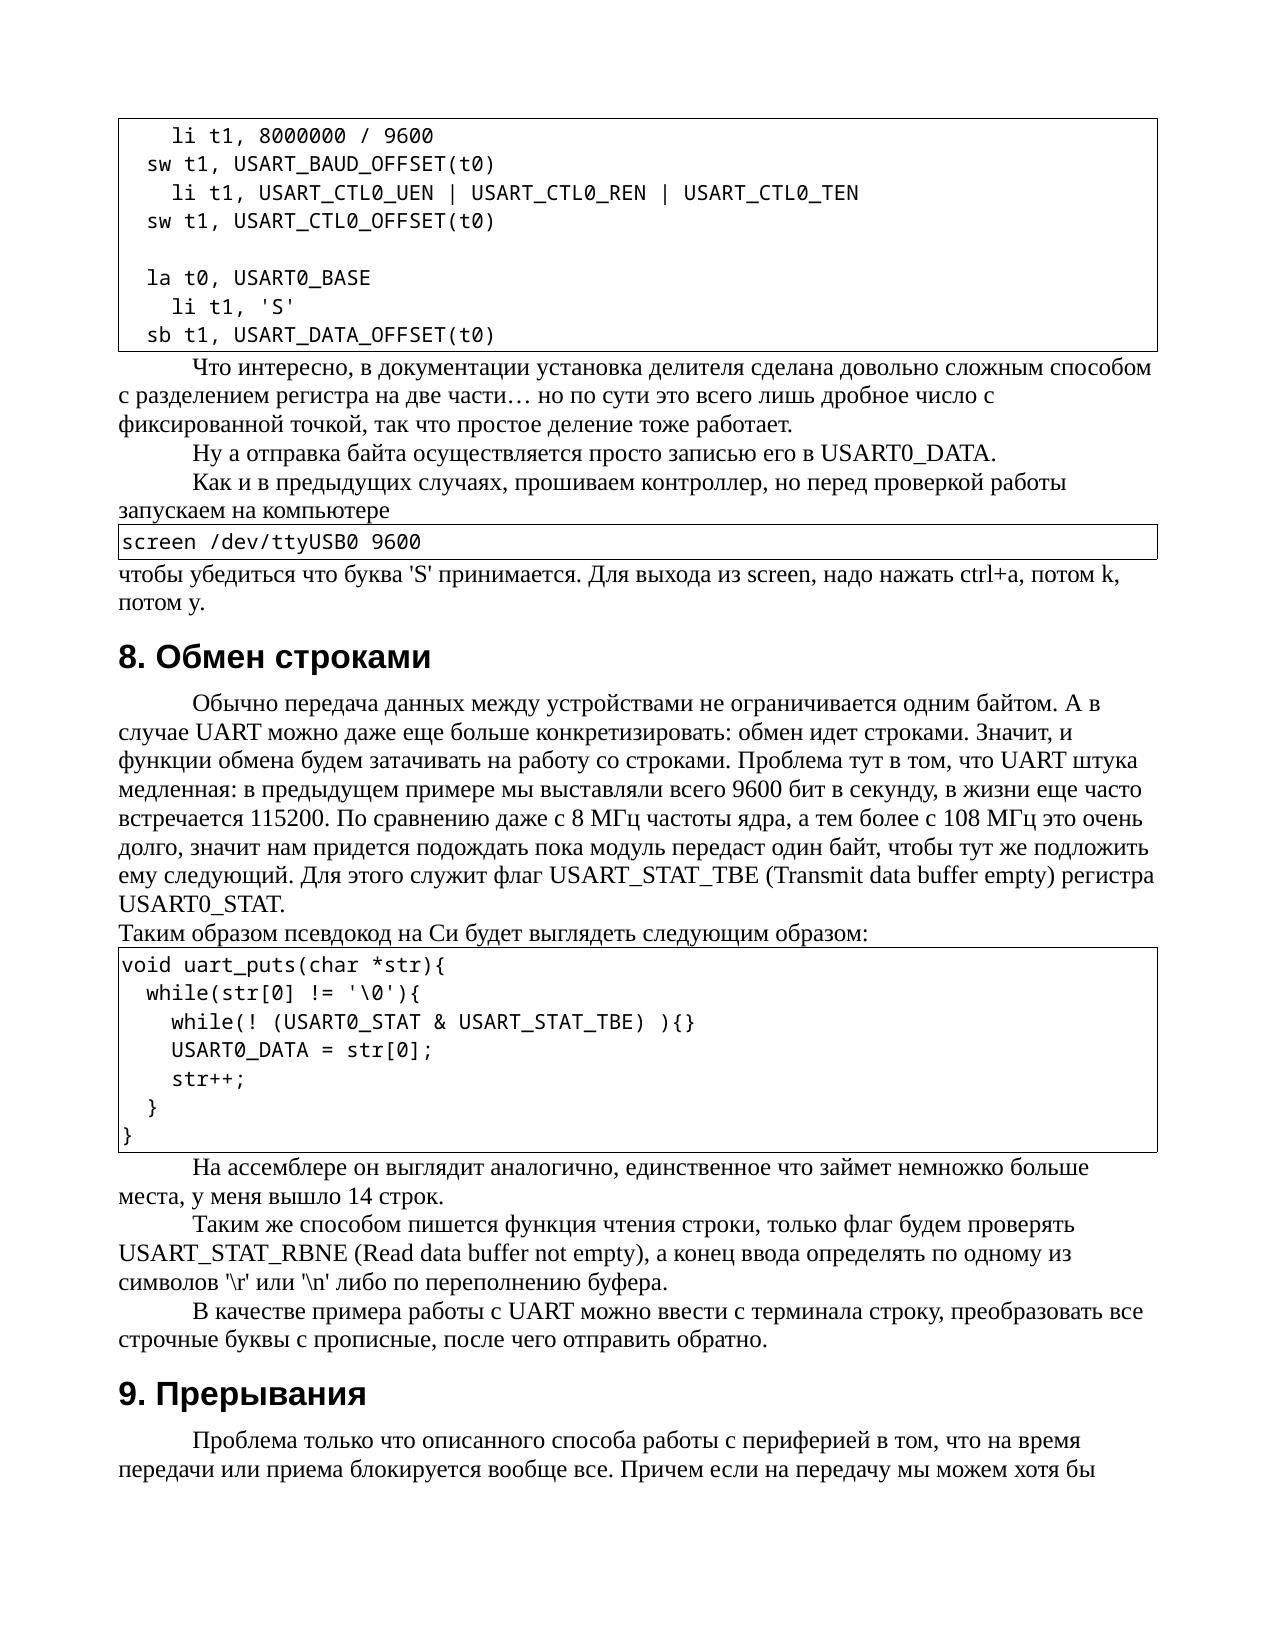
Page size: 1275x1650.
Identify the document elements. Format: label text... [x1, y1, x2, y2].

text str++; [119, 1061, 1157, 1089]
text sw t1, USART_CTL0_OFFSET(t0) [119, 203, 1157, 235]
text Обычно передача данных между устройствами не ограничивается одним байтом. А в случае UART можно даже еще больше конкретизировать: обмен идет строками. Значит, и функции обмена будем затачивать на работу со строками. Проблема тут в том, что UART штука медленная: в предыдущем примере мы выставляли всего 9600 бит в секунду, в жизни еще часто встречается 115200. По сравнению даже с 8 МГц частоты ядра, а тем более с 108 МГц это очень долго, значит нам придется подождать пока модуль передаст один байт, чтобы тут же подложить ему следующий. Для этого служит флаг USART_STAT_TBE (Transmit data buffer empty) регистра USART0_STAT. [118, 688, 1157, 918]
text Ну а отправка байта осуществляется просто записью его в USART0_DATA. [118, 438, 1157, 467]
subtitle 9. Прерывания [118, 1374, 1157, 1413]
text На ассемблере он выглядит аналогично, единственное что займет немножко больше места, у меня вышло 14 строк. [118, 1153, 1157, 1209]
text USART0_DATA = str[0]; [119, 1032, 1157, 1061]
text } [119, 1117, 1157, 1152]
text li t1, USART_CTL0_UEN | USART_CTL0_REN | USART_CTL0_TEN [119, 175, 1157, 203]
text Что интересно, в документации установка делителя сделана довольно сложным способом с разделением регистра на две части… но по сути это всего лишь дробное число с фиксированной точкой, так что простое деление тоже работает. [118, 352, 1157, 438]
text } [119, 1089, 1157, 1117]
text li t1, 'S' [119, 289, 1157, 317]
text В качестве примера работы с UART можно ввести с терминала строку, преобразовать все строчные буквы с прописные, после чего отправить обратно. [118, 1296, 1157, 1353]
text li t1, 8000000 / 9600 [119, 119, 1157, 147]
text screen /dev/ttyUSB0 9600 [119, 525, 1157, 559]
text Таким образом псевдокод на Си будет выглядеть следующим образом: [118, 918, 1157, 947]
text Как и в предыдущих случаях, прошиваем контроллер, но перед проверкой работы запускаем на компьютере [118, 467, 1157, 524]
text sb t1, USART_DATA_OFFSET(t0) [119, 317, 1157, 351]
text Проблема только что описанного способа работы с периферией в том, что на время передачи или приема блокируется вообще все. Причем если на передачу мы можем хотя бы [118, 1425, 1157, 1483]
text while(str[0] != '\0'){ [119, 975, 1157, 1004]
text Таким же способом пишется функция чтения строки, только флаг будем проверять USART_STAT_RBNE (Read data buffer not empty), а конец ввода определять по одному из символов '\r' или '\n' либо по переполнению буфера. [118, 1209, 1157, 1296]
text чтобы убедиться что буква 'S' принимается. Для выхода из screen, надо нажать ctrl+a, потом k, потом y. [118, 560, 1157, 616]
text la t0, USART0_BASE [119, 260, 1157, 289]
text void uart_puts(char *str){ [119, 948, 1157, 975]
text while(! (USART0_STAT & USART_STAT_TBE) ){} [119, 1004, 1157, 1032]
subtitle 8. Обмен строками [118, 637, 1157, 676]
text sw t1, USART_BAUD_OFFSET(t0) [119, 147, 1157, 175]
